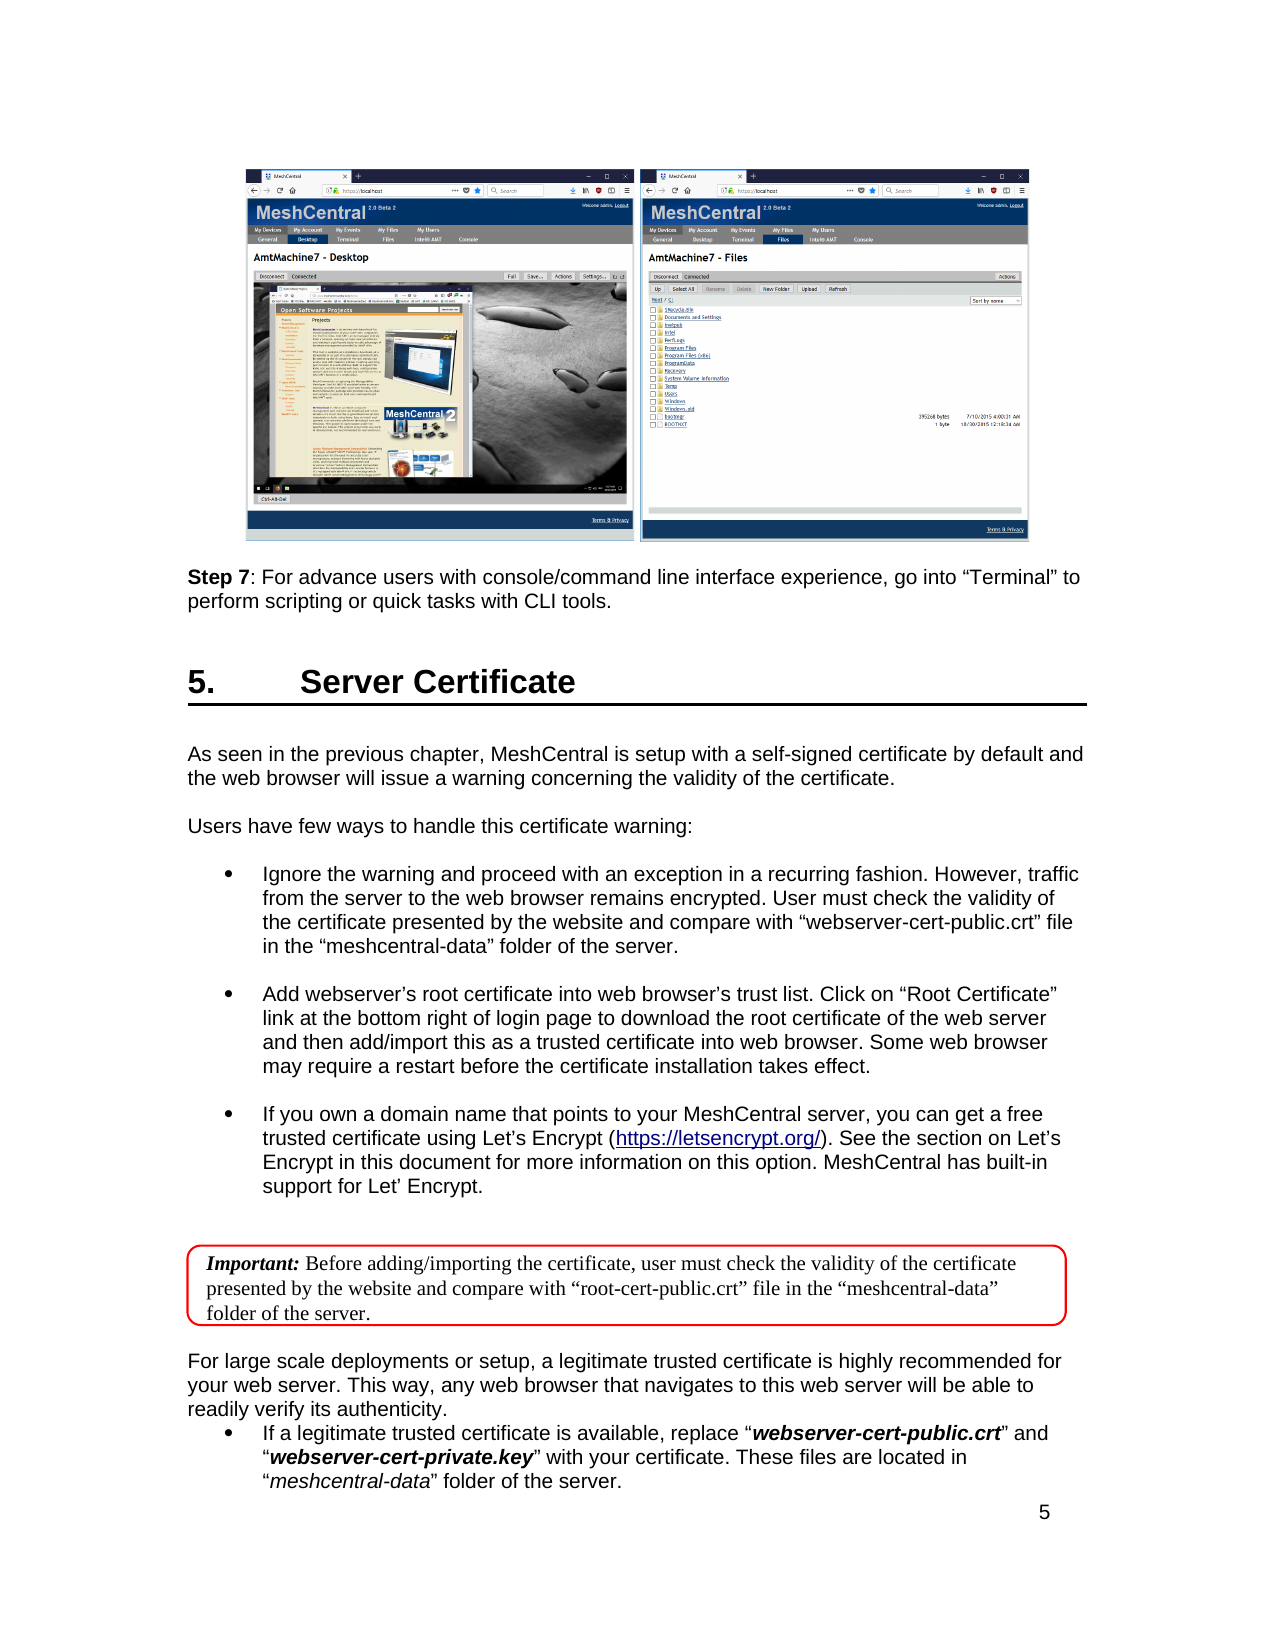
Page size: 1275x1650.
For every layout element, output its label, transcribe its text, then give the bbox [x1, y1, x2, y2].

list If you own a domain name that points to your MeshCentral server, you can get a free trusted certificate using Let’s Encrypt (https://letsencrypt.org/). See the section on Let’s Encrypt in this document for more information on this option. MeshCentral has built-in support for Let’ Encrypt. [225, 1102, 1087, 1198]
text Users have few ways to handle this certificate warning: [187, 814, 1087, 838]
list If a legitimate trusted certificate is available, replace “webserver-cert-public.crt” and “webserver-cert-private.key” with your certificate. These files are located in “meshcentral-data” folder of the server. [225, 1421, 1087, 1493]
text Step 7: For advance users with console/command line interface experience, go into “Terminal” to perform scripting or quick tasks with CLI tools. [187, 565, 1087, 613]
text As seen in the previous chapter, MeshCentral is setup with a self-signed certificate by default and the web browser will issue a warning concerning the validity of the certificate. [187, 742, 1087, 790]
list Add webserver’s root certificate into web browser’s trust list. Click on “Root Certificate” link at the bottom right of login page to download the root certificate of the web server and then add/import this as a trusted certificate into web browser. Some web browser may require a restart before the certificate installation takes effect. [225, 982, 1087, 1078]
list Ignore the warning and proceed with an exception in a recurring fashion. However, traffic from the server to the web browser remains encrypted. User must check the validity of the certificate presented by the website and compare with “webserver-cert-public.crt” file in the “meshcentral-data” folder of the server. [225, 862, 1087, 958]
text For large scale deployments or setup, a legitimate trusted certificate is highly recommended for your web server. This way, any web browser that navigates to this web server will be able to readily verify its authenticity. [187, 1349, 1087, 1421]
subtitle Server Certificate [187, 662, 1087, 706]
